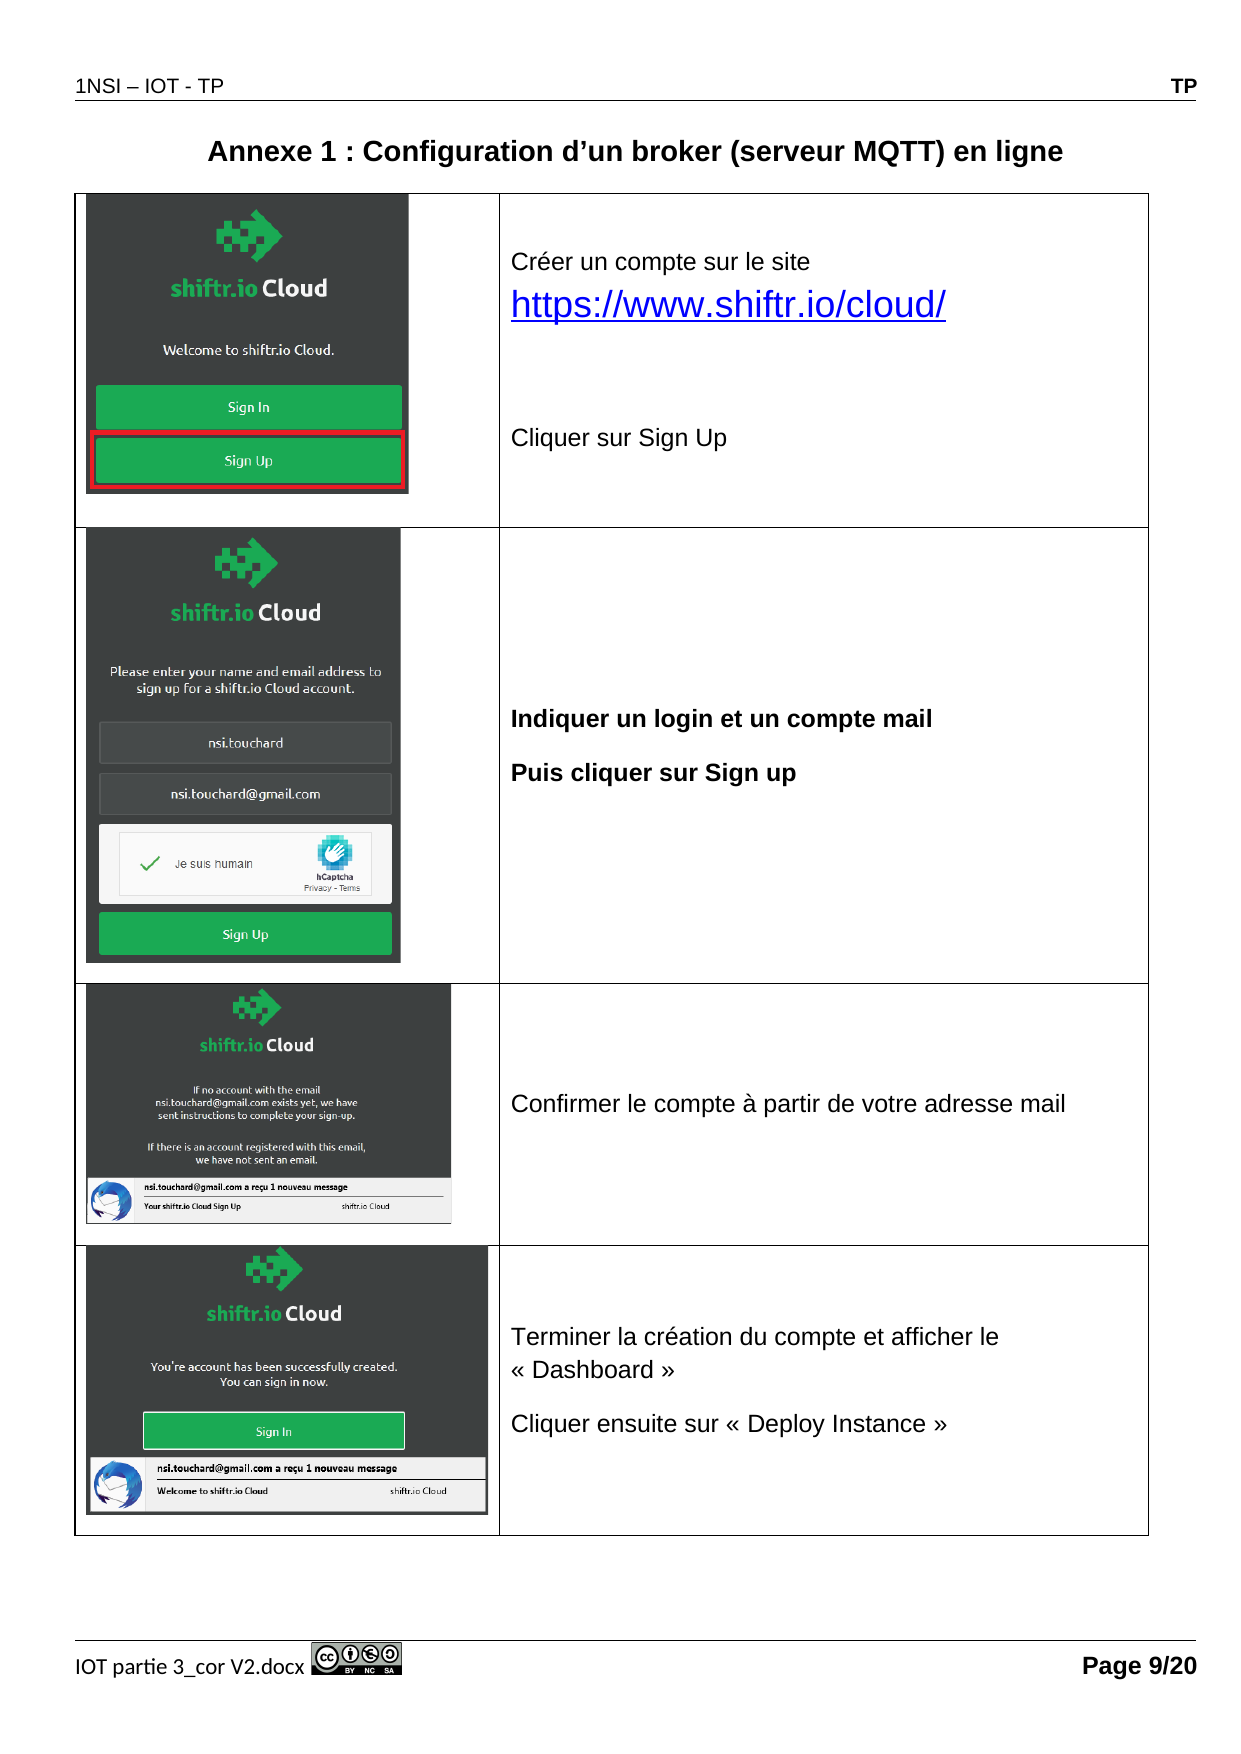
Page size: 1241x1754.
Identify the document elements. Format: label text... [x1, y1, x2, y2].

text Annexe 1 : Configuration d’un broker (serveur MQTT) en ligne [75, 134, 1196, 167]
table_cell Confirmer le compte à partir de votre adresse mail [500, 984, 1148, 1244]
table_cell [76, 528, 499, 983]
table_header [76, 194, 499, 527]
table_cell [76, 1246, 499, 1535]
table_cell [76, 984, 499, 1244]
picture [311, 1642, 402, 1675]
table_cell Indiquer un login et un compte mail Puis cliquer sur Sign up [500, 528, 1148, 983]
table_cell Terminer la création du compte et afficher le « Dashboard » Cliquer ensuite sur « Deploy Instance » [500, 1246, 1148, 1535]
table_header Créer un compte sur le site https://www.shiftr.io/cloud/ Cliquer sur Sign Up [500, 194, 1148, 527]
